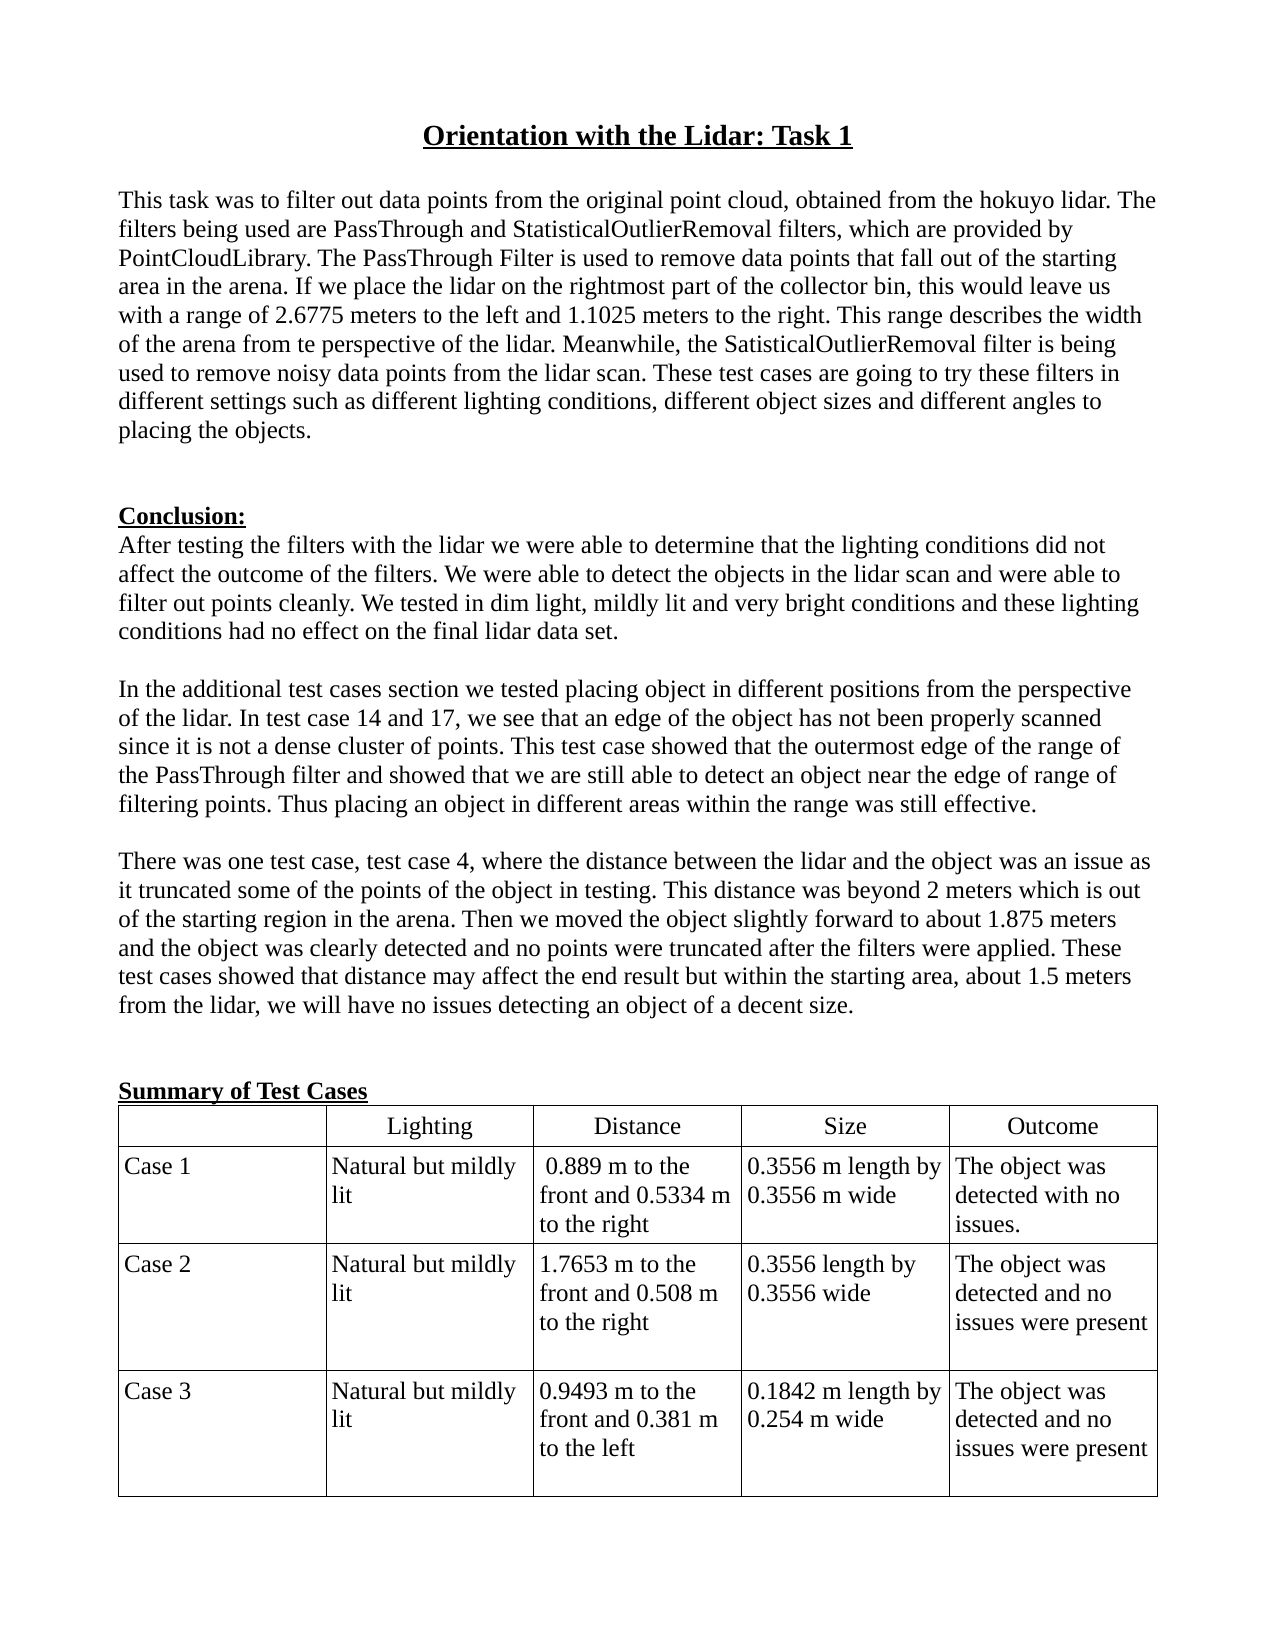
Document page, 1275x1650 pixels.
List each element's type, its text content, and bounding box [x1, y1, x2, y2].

table_cell Case 3 [119, 1371, 326, 1496]
text This task was to filter out data points from the original point cloud, obtained from the hokuyo lidar. The filters being used are PassThrough and StatisticalOutlierRemoval filters, which are provided by PointCloudLibrary. The PassThrough Filter is used to remove data points that fall out of the starting area in the arena. If we place the lidar on the rightmost part of the collector bin, this would leave us with a range of 2.6775 meters to the left and 1.1025 meters to the right. This range describes the width of the arena from te perspective of the lidar. Meanwhile, the SatisticalOutlierRemoval filter is being used to remove noisy data points from the lidar scan. These test cases are going to try these filters in different settings such as different lighting conditions, different object sizes and different angles to placing the objects. [118, 185, 1157, 444]
table_cell 0.9493 m to the front and 0.381 m to the left [534, 1371, 741, 1496]
table_cell 0.3556 m length by 0.3556 m wide [742, 1147, 949, 1243]
text There was one test case, test case 4, where the distance between the lidar and the object was an issue as it truncated some of the points of the object in testing. This distance was beyond 2 meters which is out of the starting region in the arena. Then we moved the object slightly forward to about 1.875 meters and the object was clearly detected and no points were truncated after the filters were applied. These test cases showed that distance may affect the end result but within the starting area, about 1.5 meters from the lidar, we will have no issues detecting an object of a decent size. [118, 846, 1157, 1019]
table_header [119, 1106, 326, 1146]
table_cell The object was detected and no issues were present [950, 1244, 1157, 1370]
table_cell Case 1 [119, 1147, 326, 1243]
table_header Size [742, 1106, 949, 1146]
table_cell The object was detected and no issues were present [950, 1371, 1157, 1496]
table_header Outcome [950, 1106, 1157, 1146]
table_header Lighting [327, 1106, 533, 1146]
table_cell 0.889 m to the front and 0.5334 m to the right [534, 1147, 741, 1243]
table_cell Natural but mildly lit [327, 1147, 533, 1243]
table_cell Natural but mildly lit [327, 1371, 533, 1496]
table_header Distance [534, 1106, 741, 1146]
table_cell The object was detected with no issues. [950, 1147, 1157, 1243]
text In the additional test cases section we tested placing object in different positions from the perspective of the lidar. In test case 14 and 17, we see that an edge of the object has not been properly scanned since it is not a dense cluster of points. This test case showed that the outermost edge of the range of the PassThrough filter and showed that we are still able to detect an object near the edge of range of filtering points. Thus placing an object in different areas within the range was still effective. [118, 674, 1157, 818]
text Summary of Test Cases [118, 1076, 1157, 1105]
text After testing the filters with the lidar we were able to determine that the lighting conditions did not affect the outcome of the filters. We were able to detect the objects in the lidar scan and were able to filter out points cleanly. We tested in dim light, mildly lit and very bright conditions and these lighting conditions had no effect on the final lidar data set. [118, 530, 1157, 645]
table_cell 0.3556 length by 0.3556 wide [742, 1244, 949, 1370]
table_cell Natural but mildly lit [327, 1244, 533, 1370]
text Orientation with the Lidar: Task 1 [118, 118, 1157, 152]
table_cell Case 2 [119, 1244, 326, 1370]
table_cell 0.1842 m length by 0.254 m wide [742, 1371, 949, 1496]
text Conclusion: [118, 501, 1157, 530]
table_cell 1.7653 m to the front and 0.508 m to the right [534, 1244, 741, 1370]
